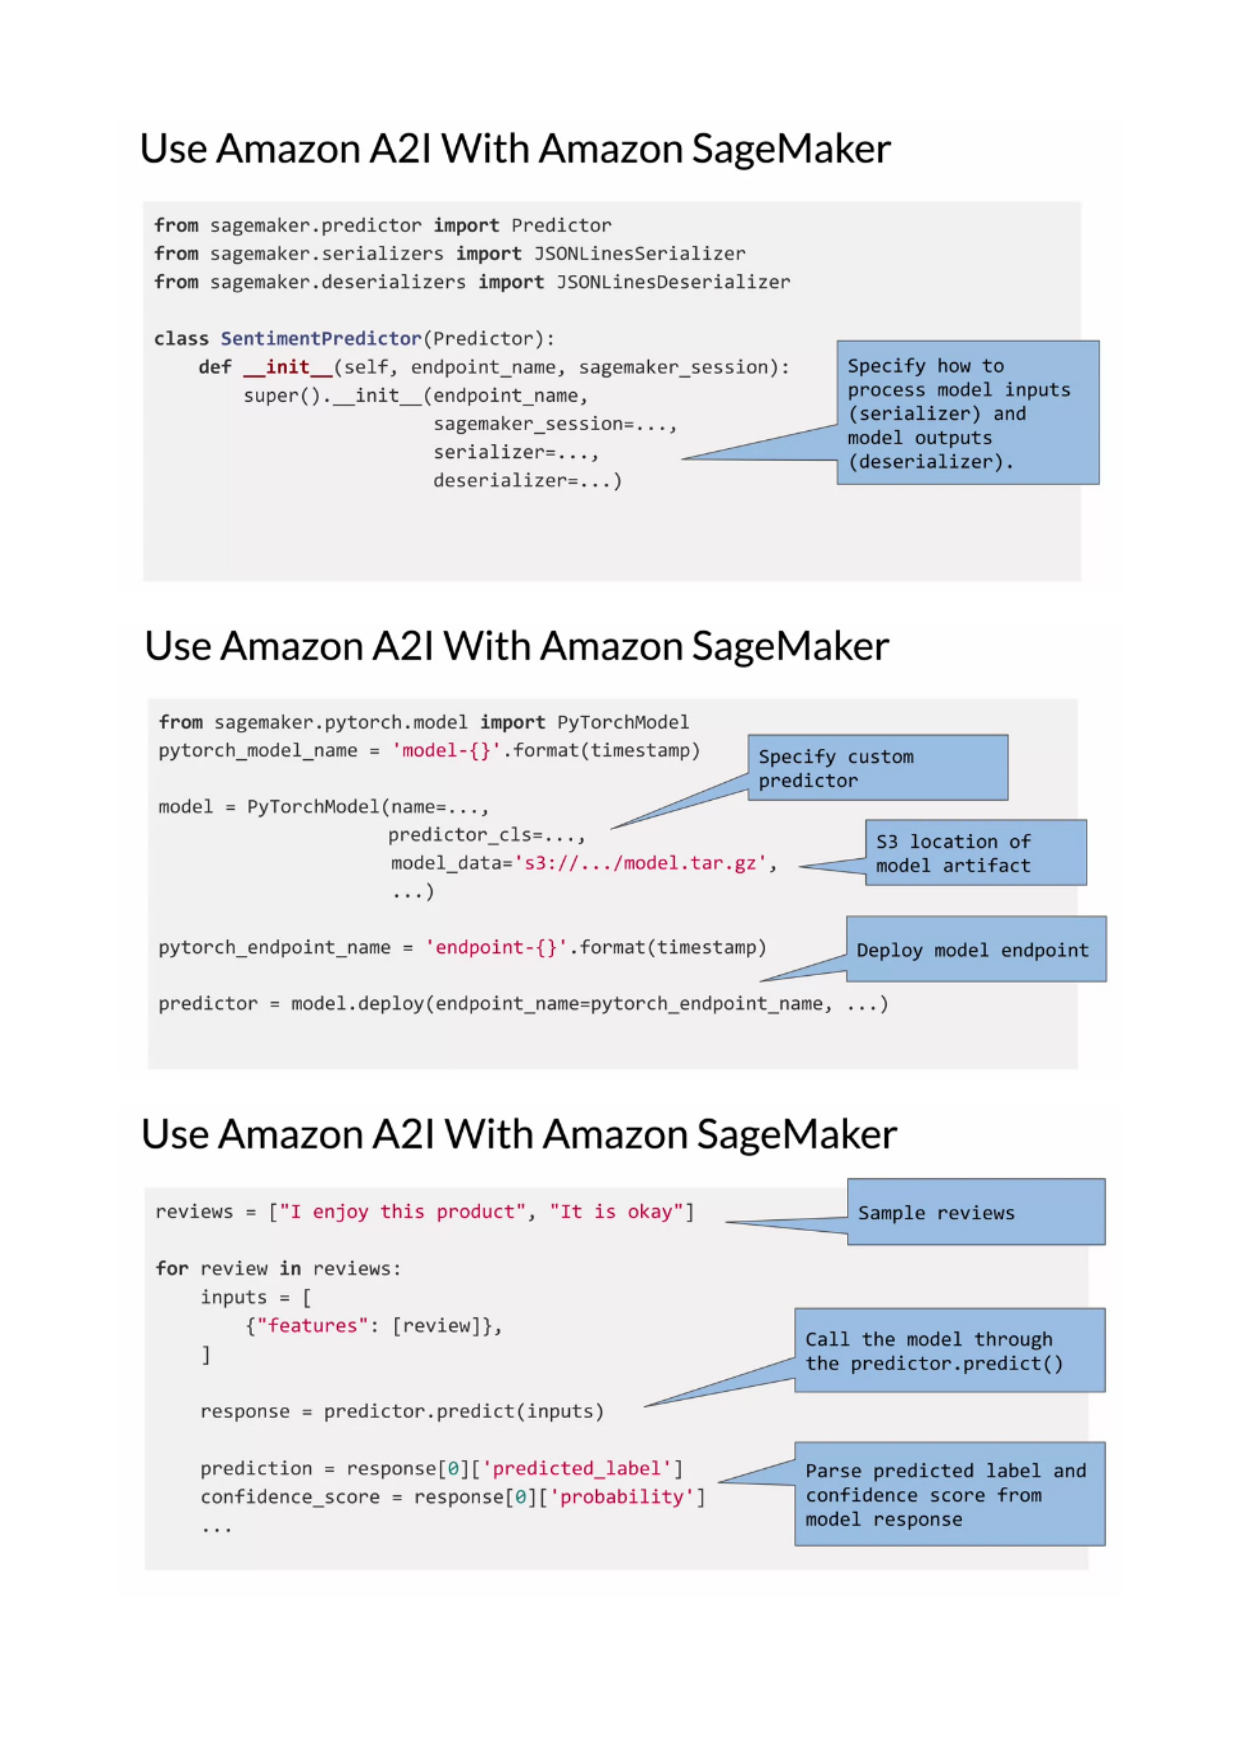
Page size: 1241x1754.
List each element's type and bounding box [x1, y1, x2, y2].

picture [118, 622, 1123, 1078]
picture [118, 1106, 1123, 1597]
picture [118, 118, 1123, 594]
